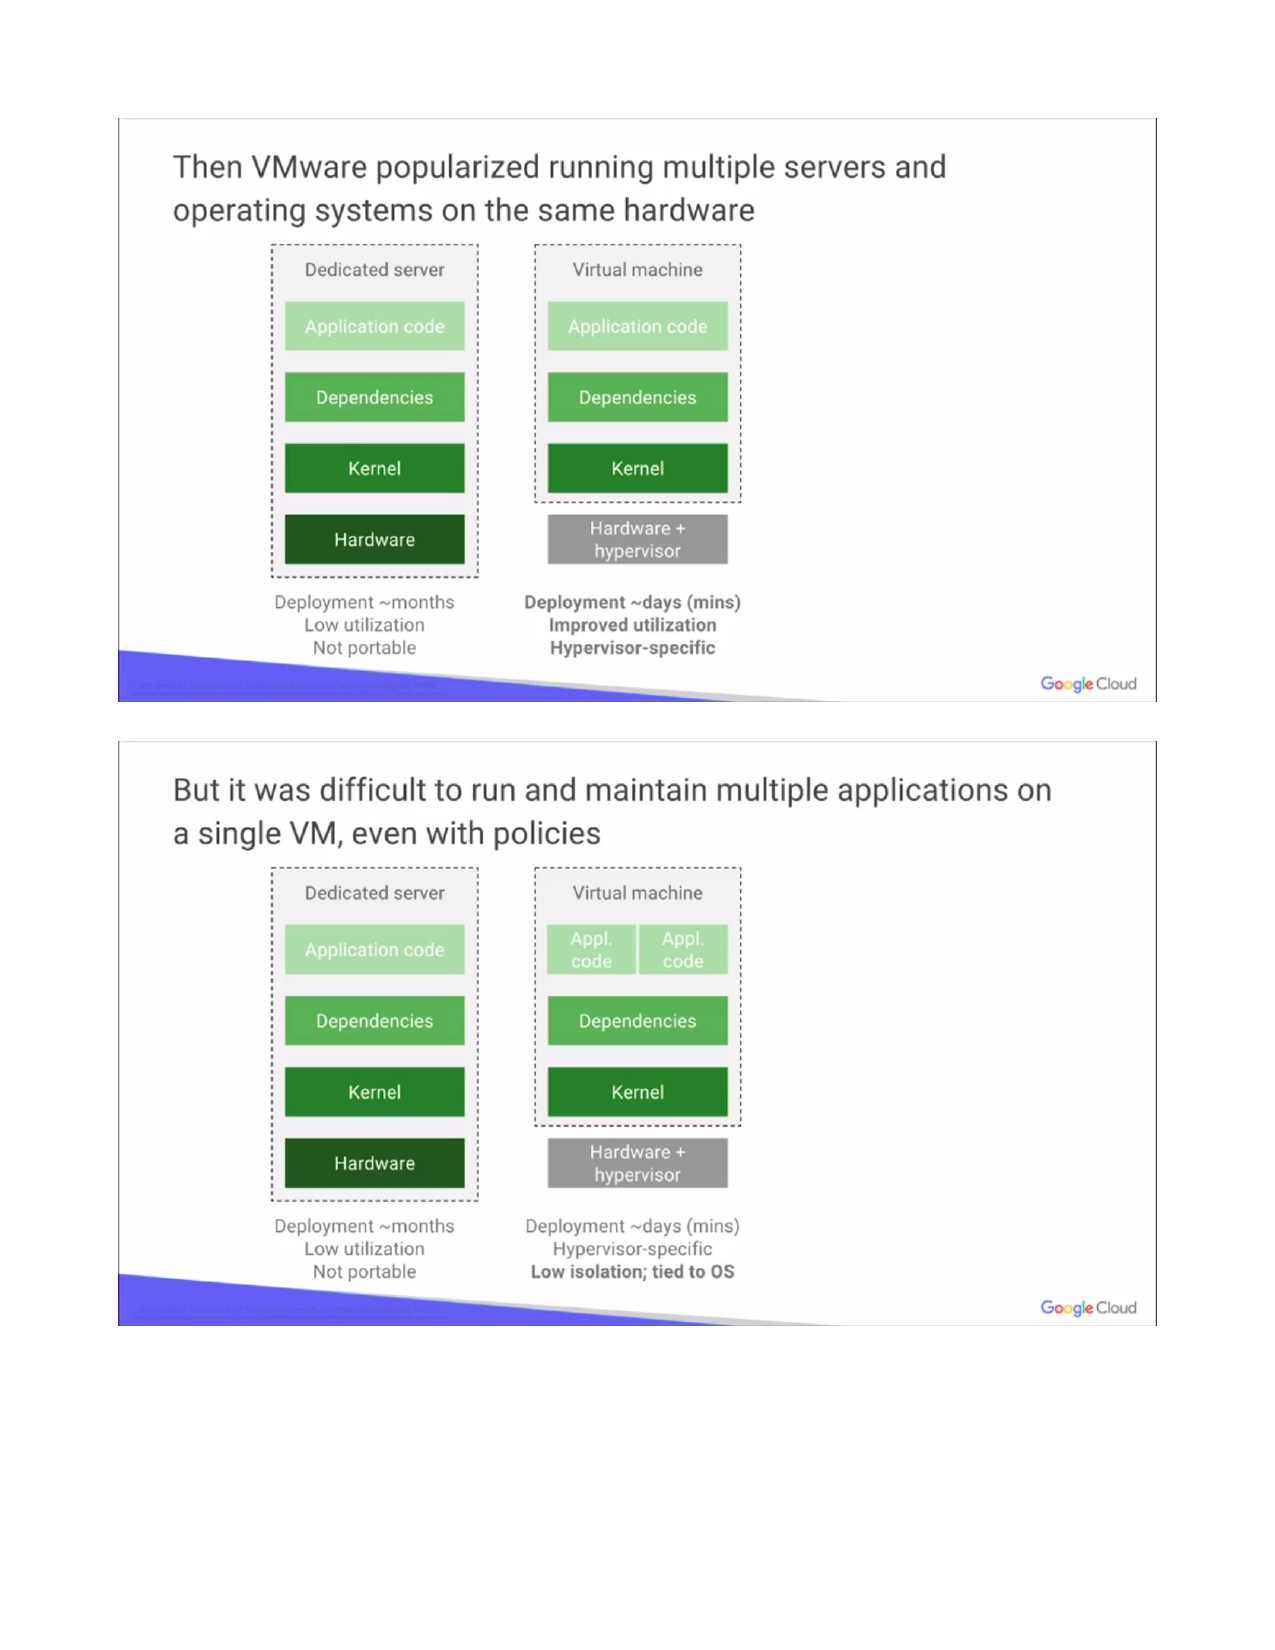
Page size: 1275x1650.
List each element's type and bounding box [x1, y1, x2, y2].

picture [118, 118, 1157, 702]
picture [118, 741, 1157, 1326]
